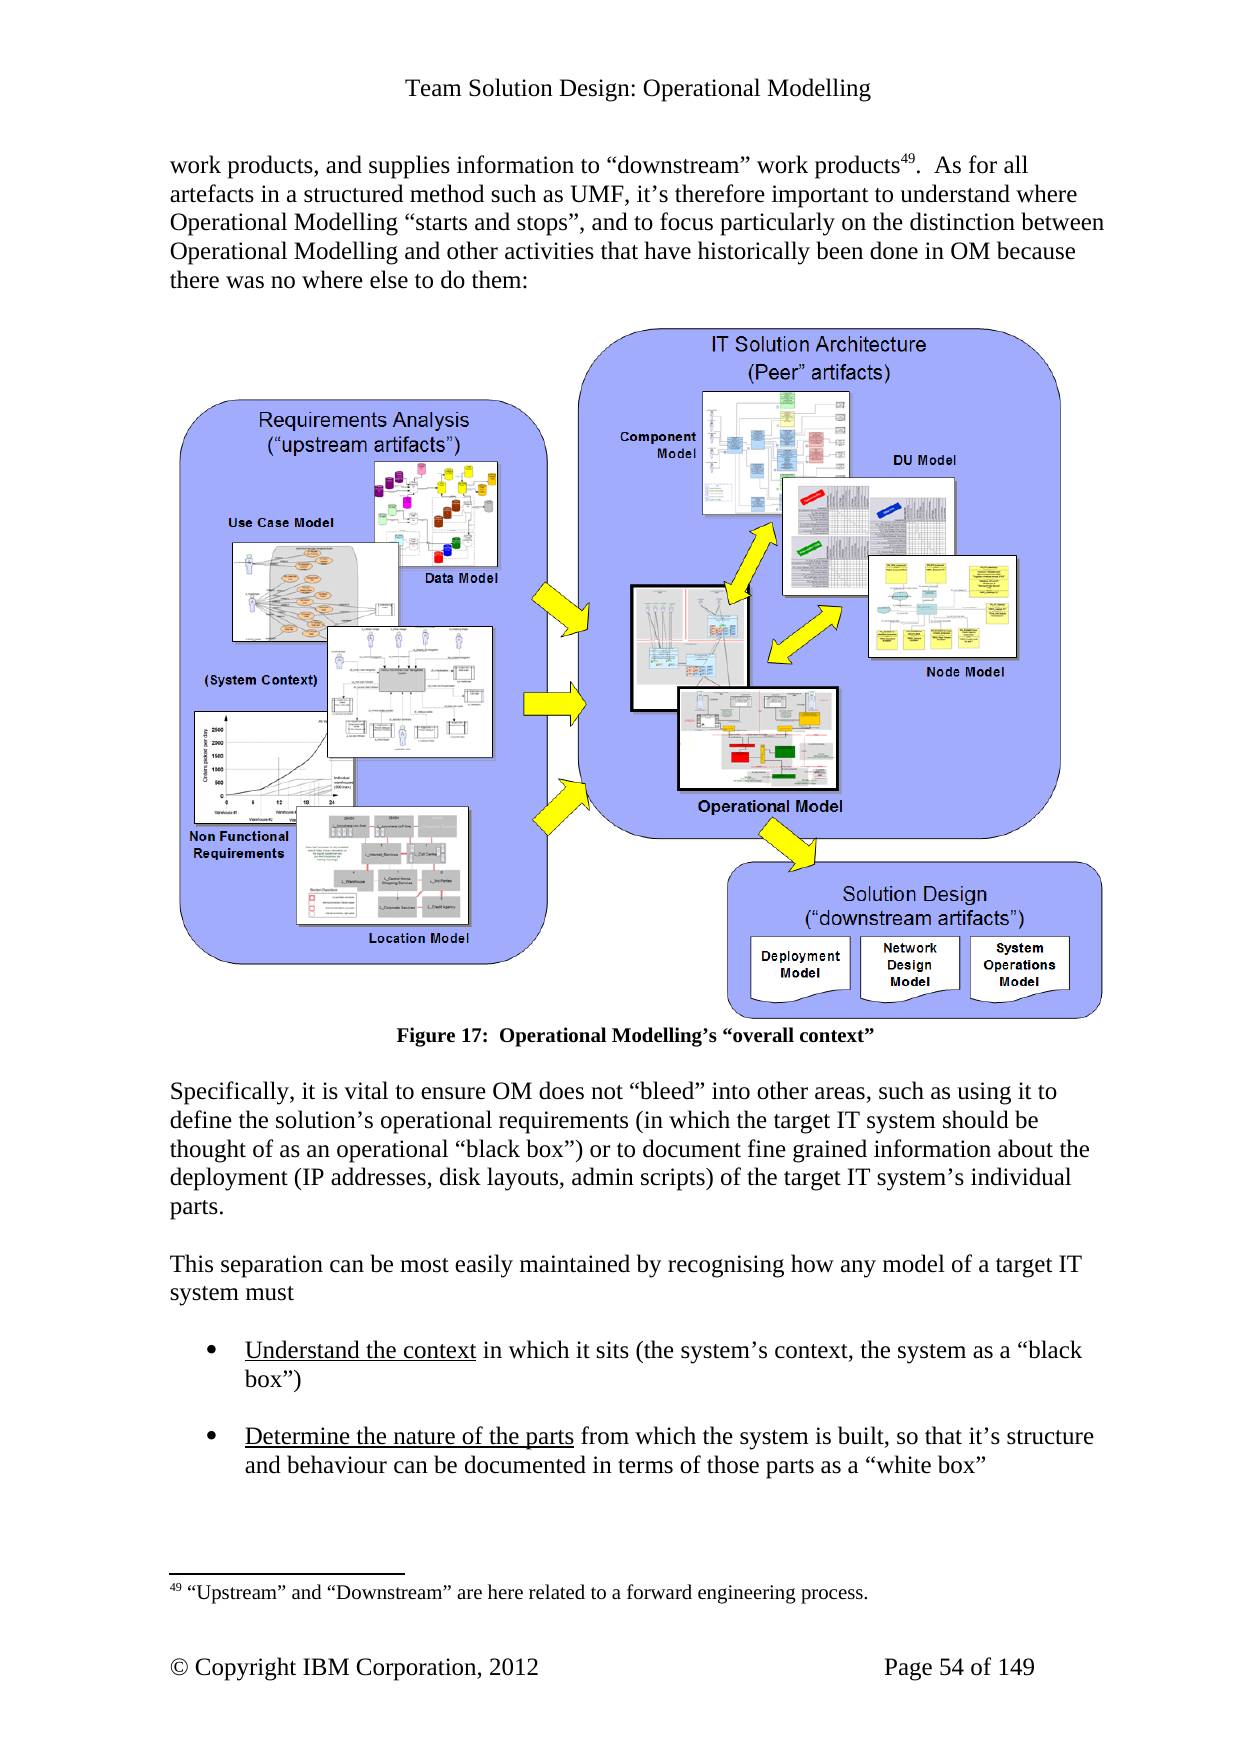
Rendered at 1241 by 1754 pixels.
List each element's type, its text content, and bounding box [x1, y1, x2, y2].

text work products, and supplies information to “downstream” work products. As for all artefacts in a structured method such as UMF, it’s therefore important to understand where Operational Modelling “starts and stops”, and to focus particularly on the distinction between Operational Modelling and other activities that have historically been done in OM because there was no where else to do them: [169, 150, 1107, 294]
text Figure 17: Operational Modelling’s “overall context” [169, 1023, 1107, 1047]
list Understand the context in which it sits (the system’s context, the system as a “black box”) [207, 1335, 1107, 1421]
text “Upstream” and “Downstream” are here related to a forward engineering process. [169, 1580, 1107, 1604]
text This separation can be most easily maintained by recognising how any model of a target IT system must [169, 1249, 1107, 1306]
text Specifically, it is vital to ensure OM does not “bleed” into other areas, such as using it to define the solution’s operational requirements (in which the target IT system should be thought of as an operational “black box”) or to document fine grained information about the deployment (IP addresses, disk layouts, admin scripts) of the target IT system’s individual parts. [169, 1076, 1107, 1220]
list Determine the nature of the parts from which the system is built, so that it’s structure and behaviour can be documented in terms of those parts as a “white box” [207, 1421, 1107, 1507]
picture [171, 324, 1105, 1022]
